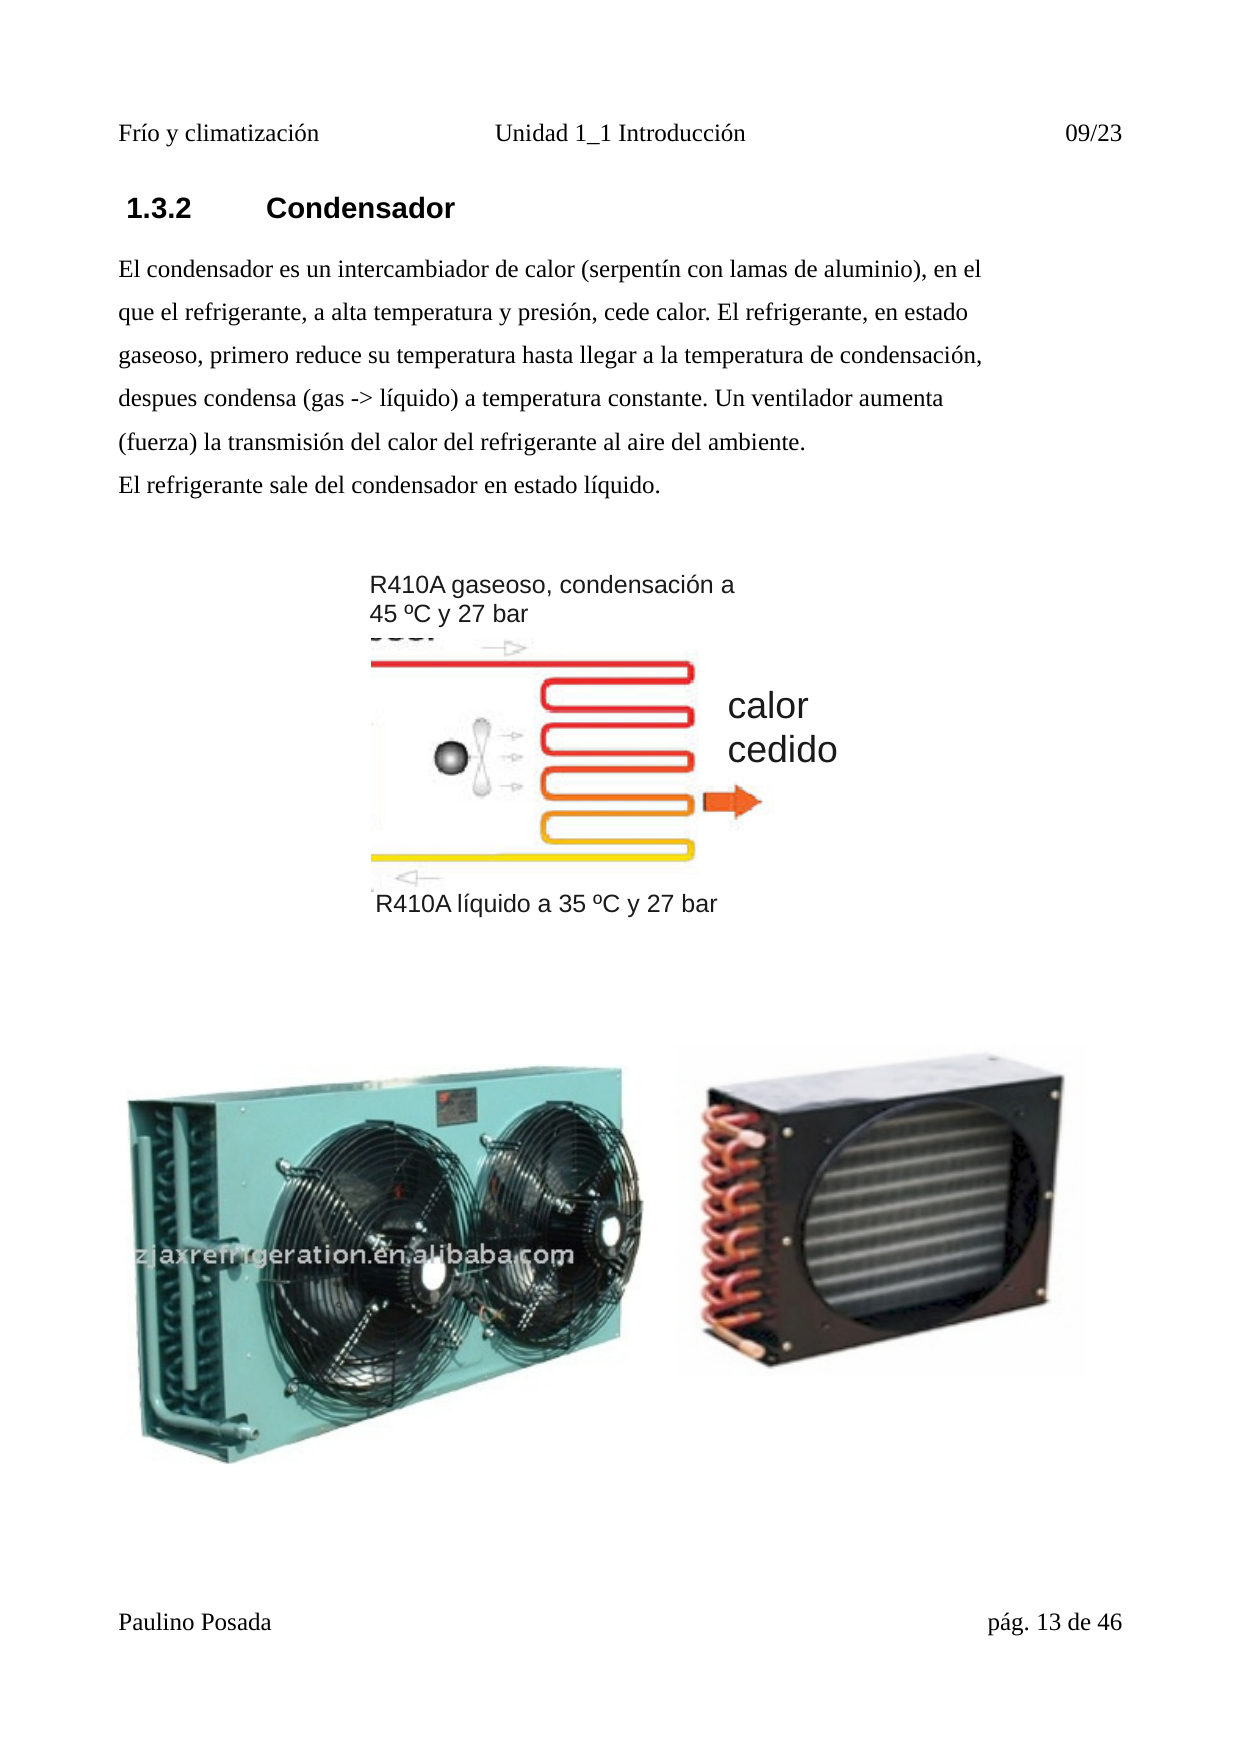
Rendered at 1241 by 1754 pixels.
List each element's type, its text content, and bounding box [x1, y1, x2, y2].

text (fuerza) la transmisión del calor del refrigerante al aire del ambiente. [118, 427, 1122, 455]
picture [669, 1042, 1098, 1388]
subtitle Condensador [118, 191, 1122, 225]
picture [371, 638, 780, 892]
text despues condensa (gas -> líquido) a temperatura constante. Un ventilador aumenta [118, 383, 1122, 412]
text gaseoso, primero reduce su temperatura hasta llegar a la temperatura de condensación, [118, 340, 1122, 369]
text El condensador es un intercambiador de calor (serpentín con lamas de aluminio), en el [118, 254, 1122, 283]
text que el refrigerante, a alta temperatura y presión, cede calor. El refrigerante, en estado [118, 297, 1122, 326]
picture [118, 1062, 658, 1478]
text El refrigerante sale del condensador en estado líquido. [118, 470, 1122, 498]
